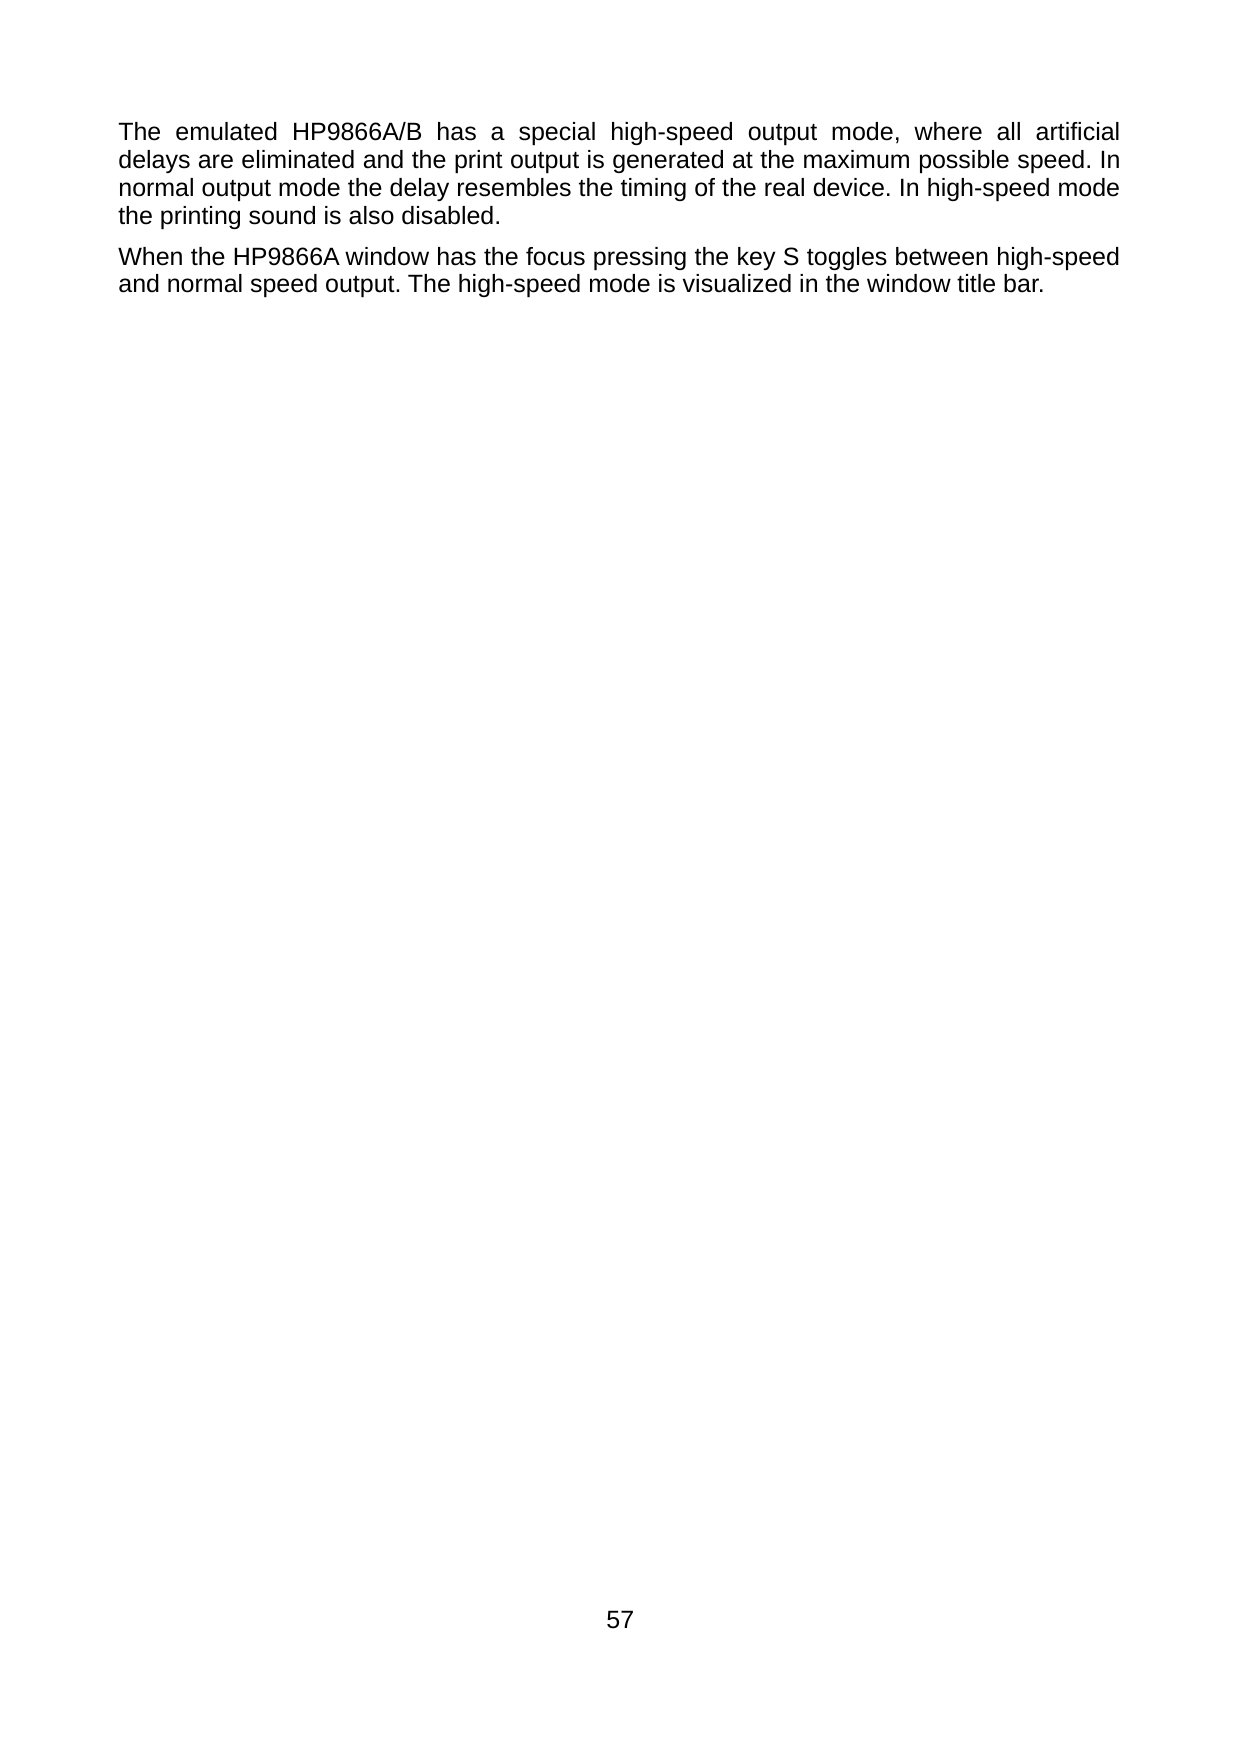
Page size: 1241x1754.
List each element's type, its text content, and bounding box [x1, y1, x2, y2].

text The emulated HP9866A/B has a special high-speed output mode, where all artificial delays are eliminated and the print output is generated at the maximum possible speed. In normal output mode the delay resembles the timing of the real device. In high-speed mode the printing sound is also disabled. [118, 118, 1122, 230]
text When the HP9866A window has the focus pressing the key S toggles between high-speed and normal speed output. The high-speed mode is visualized in the window title bar. [118, 242, 1122, 298]
